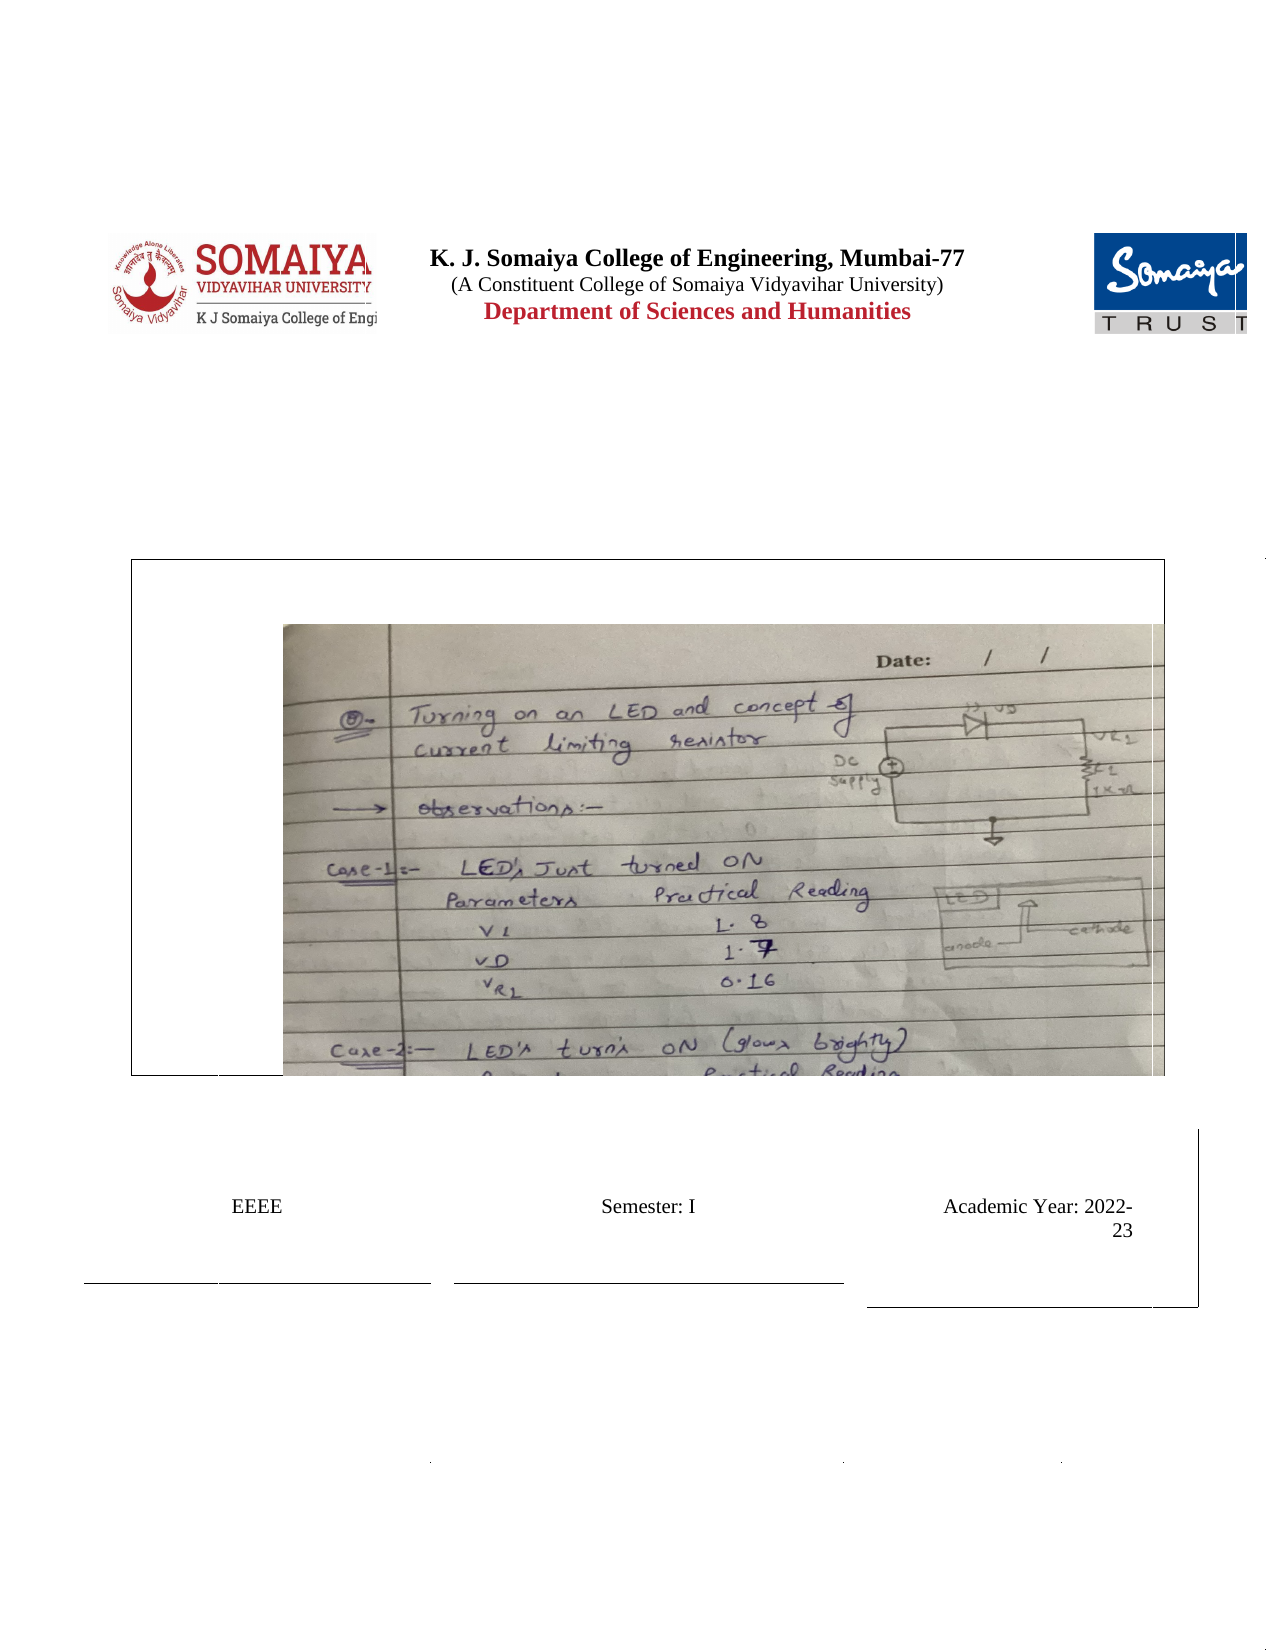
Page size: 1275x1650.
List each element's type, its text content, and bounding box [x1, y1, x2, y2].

table_cell Mention some applications of battery level indicator. Ans. A battery indicator is a device which gives information about a battery. This will usually be a visual indication of the battery's state of charge. Some of its applications are battery indicators in power banks, wireless earphones , laptops and many other battery appliances. Explain practical usage of Voltage- division concept? Ans. A voltage divider can be used to scale down a very high voltage so that it can be measured by a volt meter. The high voltage is applied across the divider, and the divider output—which outputs a lower voltage that is within the meter's input range—is measured by the meter. Explain working of Battery Level Indicator implemented in this experiment in your own words? Ans. We used the concept of Voltage division wherein we have connected the resistors in parallel to each other so that the leds connected next to it only lights up when the battery is above a particular voltage. Battery level indicator lets us know the status of battery of a device just by glowing the number of LEDs. The voltage probe helps us to know the voltage difference values at which the LEDs glow dimply and brightly. Using this we can determine the status of the battery [219, 561, 1152, 1075]
table_cell Mention some applications of battery level indicator. Ans. A battery indicator is a device which gives information about a battery. This will usually be a visual indication of the battery's state of charge. Some of its applications are battery indicators in power banks, wireless earphones , laptops and many other battery appliances. Explain practical usage of Voltage- division concept? Ans. A voltage divider can be used to scale down a very high voltage so that it can be measured by a volt meter. The high voltage is applied across the divider, and the divider output—which outputs a lower voltage that is within the meter's input range—is measured by the meter. Explain working of Battery Level Indicator implemented in this experiment in your own words? Ans. We used the concept of Voltage division wherein we have connected the resistors in parallel to each other so that the leds connected next to it only lights up when the battery is above a particular voltage. Battery level indicator lets us know the status of battery of a device just by glowing the number of LEDs. The voltage probe helps us to know the voltage difference values at which the LEDs glow dimply and brightly. Using this we can determine the status of the battery [132, 560, 218, 1075]
